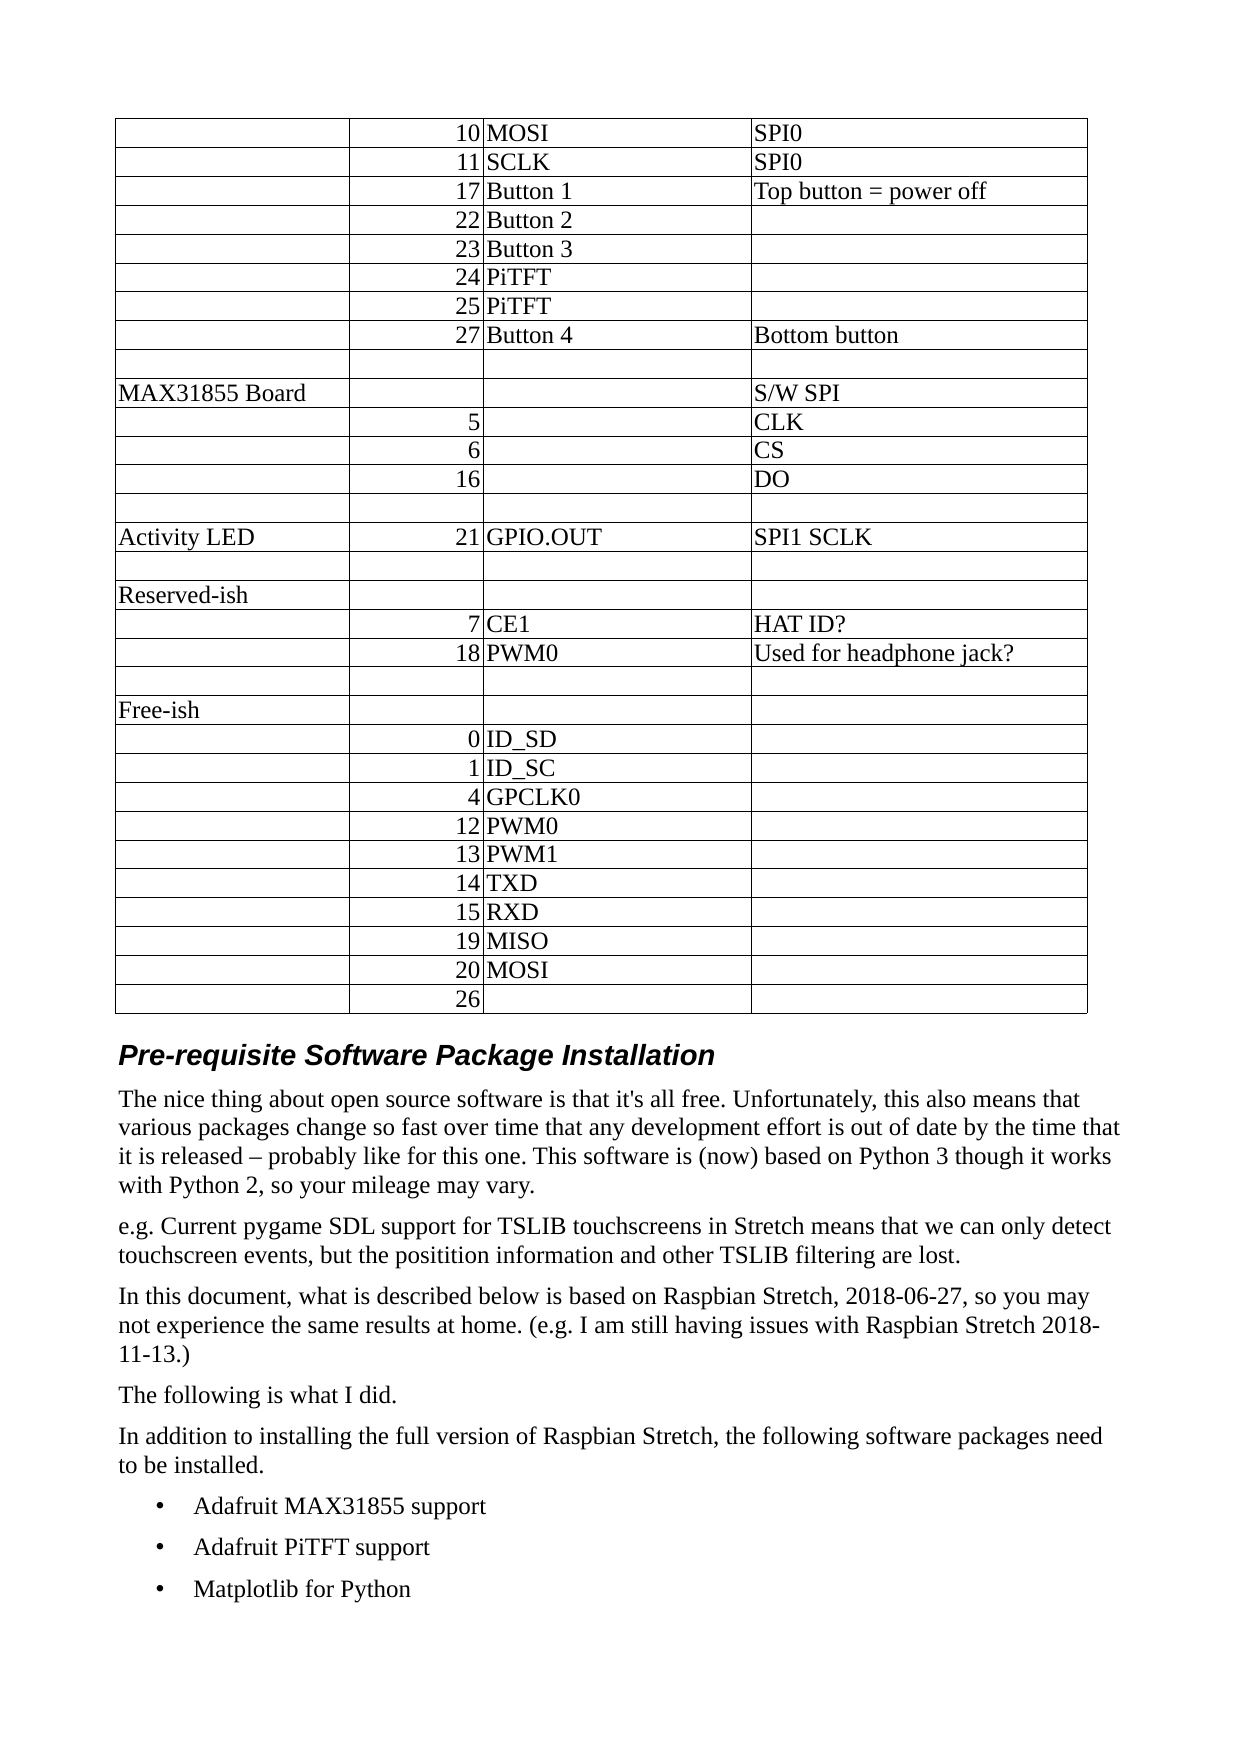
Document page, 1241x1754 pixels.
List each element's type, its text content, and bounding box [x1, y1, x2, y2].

table_cell Free-ish [116, 696, 349, 724]
table_cell [350, 581, 483, 609]
table_cell [484, 552, 751, 580]
table_cell DO [752, 465, 1087, 493]
table_cell [484, 581, 751, 609]
table_cell MOSI [484, 119, 751, 147]
table_cell 6 [350, 437, 483, 464]
table_cell [752, 869, 1087, 897]
table_cell [484, 379, 751, 407]
table_cell 16 [350, 465, 483, 493]
table_cell S/W SPI [752, 379, 1087, 407]
table_cell 7 [350, 610, 483, 637]
table_cell [752, 956, 1087, 984]
table_cell 1 [350, 754, 483, 782]
table_cell CLK [752, 408, 1087, 436]
table_cell CE1 [484, 610, 751, 637]
table_cell [116, 783, 349, 811]
table_cell Button 4 [484, 321, 751, 349]
table_cell SCLK [484, 148, 751, 176]
table_cell 22 [350, 206, 483, 233]
table_cell [484, 408, 751, 436]
table_cell ID_SD [484, 725, 751, 753]
table_cell [752, 898, 1087, 926]
table_cell PWM0 [484, 812, 751, 839]
table_cell [484, 696, 751, 724]
table_cell 15 [350, 898, 483, 926]
table_cell GPIO.OUT [484, 523, 751, 551]
table_cell [350, 552, 483, 580]
table_cell Button 1 [484, 177, 751, 205]
table_cell [350, 667, 483, 695]
table_cell [116, 754, 349, 782]
table_cell [116, 812, 349, 839]
table_cell Reserved-ish [116, 581, 349, 609]
table_cell [116, 841, 349, 868]
table_cell Button 2 [484, 206, 751, 233]
table_cell [484, 494, 751, 522]
table_cell Activity LED [116, 523, 349, 551]
table_cell [484, 985, 751, 1013]
table_cell [116, 437, 349, 464]
table_cell 23 [350, 235, 483, 262]
table_cell [116, 494, 349, 522]
table_cell [116, 148, 349, 176]
table_cell 5 [350, 408, 483, 436]
list Adafruit PiTFT support [156, 1532, 1122, 1561]
table_cell [116, 465, 349, 493]
table_cell 11 [350, 148, 483, 176]
table_cell 26 [350, 985, 483, 1013]
table_cell [116, 235, 349, 262]
table_cell [116, 177, 349, 205]
table_cell SPI0 [752, 119, 1087, 147]
table_cell [350, 494, 483, 522]
table_cell SPI0 [752, 148, 1087, 176]
list Matplotlib for Python [156, 1574, 1122, 1602]
table_cell 13 [350, 841, 483, 868]
text The following is what I did. [118, 1380, 1122, 1409]
table_cell [116, 927, 349, 955]
table_cell [116, 956, 349, 984]
table_cell MAX31855 Board [116, 379, 349, 407]
table_cell [116, 350, 349, 378]
table_cell Bottom button [752, 321, 1087, 349]
table_cell CS [752, 437, 1087, 464]
table_cell [752, 235, 1087, 262]
table_cell [116, 985, 349, 1013]
table_cell [752, 350, 1087, 378]
table_cell HAT ID? [752, 610, 1087, 637]
table_cell RXD [484, 898, 751, 926]
table_cell PiTFT [484, 264, 751, 291]
table_cell Top button = power off [752, 177, 1087, 205]
table_cell 24 [350, 264, 483, 291]
table_cell [752, 552, 1087, 580]
table_cell 25 [350, 292, 483, 320]
table_cell [752, 812, 1087, 839]
table_cell 20 [350, 956, 483, 984]
table_cell [116, 869, 349, 897]
table_cell Used for headphone jack? [752, 639, 1087, 666]
table_cell [350, 696, 483, 724]
table_cell 19 [350, 927, 483, 955]
table_cell [752, 841, 1087, 868]
table_cell [116, 292, 349, 320]
table_cell [116, 725, 349, 753]
table_cell [116, 667, 349, 695]
text In this document, what is described below is based on Raspbian Stretch, 2018-06-27, so you may not experience the same results at home. (e.g. I am still having issues with Raspbian Stretch 2018-11-13.) [118, 1281, 1122, 1367]
table_cell 10 [350, 119, 483, 147]
table_cell GPCLK0 [484, 783, 751, 811]
table_cell 0 [350, 725, 483, 753]
table_cell [752, 667, 1087, 695]
table_cell PiTFT [484, 292, 751, 320]
table_cell [116, 898, 349, 926]
table_cell PWM0 [484, 639, 751, 666]
table_cell [484, 667, 751, 695]
table_cell SPI1 SCLK [752, 523, 1087, 551]
table_cell [350, 350, 483, 378]
table_cell 21 [350, 523, 483, 551]
table_cell [752, 264, 1087, 291]
table_cell [752, 494, 1087, 522]
table_cell [116, 264, 349, 291]
table_cell [752, 581, 1087, 609]
table_cell 12 [350, 812, 483, 839]
table_cell [484, 465, 751, 493]
table_cell [752, 696, 1087, 724]
table_cell [752, 206, 1087, 233]
table_cell [116, 639, 349, 666]
table_cell [752, 754, 1087, 782]
table_cell [752, 783, 1087, 811]
text The nice thing about open source software is that it's all free. Unfortunately, this also means that various packages change so fast over time that any development effort is out of date by the time that it is released – probably like for this one. This software is (now) based on Python 3 though it works with Python 2, so your mileage may vary. [118, 1084, 1122, 1199]
table_cell [752, 725, 1087, 753]
text e.g. Current pygame SDL support for TSLIB touchscreens in Stretch means that we can only detect touchscreen events, but the positition information and other TSLIB filtering are lost. [118, 1211, 1122, 1269]
table_cell [752, 985, 1087, 1013]
table_cell 27 [350, 321, 483, 349]
subtitle Pre-requisite Software Package Installation [118, 1038, 1122, 1071]
table_cell [116, 206, 349, 233]
list Adafruit MAX31855 support [156, 1491, 1122, 1520]
table_cell 4 [350, 783, 483, 811]
text In addition to installing the full version of Raspbian Stretch, the following software packages need to be installed. [118, 1421, 1122, 1479]
table_cell PWM1 [484, 841, 751, 868]
table_cell [350, 379, 483, 407]
table_cell [484, 437, 751, 464]
table_cell TXD [484, 869, 751, 897]
table_cell ID_SC [484, 754, 751, 782]
table_cell [116, 119, 349, 147]
table_cell [116, 552, 349, 580]
table_cell [484, 350, 751, 378]
table_cell [116, 610, 349, 637]
table_cell 18 [350, 639, 483, 666]
table_cell [116, 408, 349, 436]
table_cell [752, 292, 1087, 320]
table_cell [752, 927, 1087, 955]
table_cell 14 [350, 869, 483, 897]
table_cell 17 [350, 177, 483, 205]
table_cell MOSI [484, 956, 751, 984]
table_cell Button 3 [484, 235, 751, 262]
table_cell [116, 321, 349, 349]
table_cell MISO [484, 927, 751, 955]
